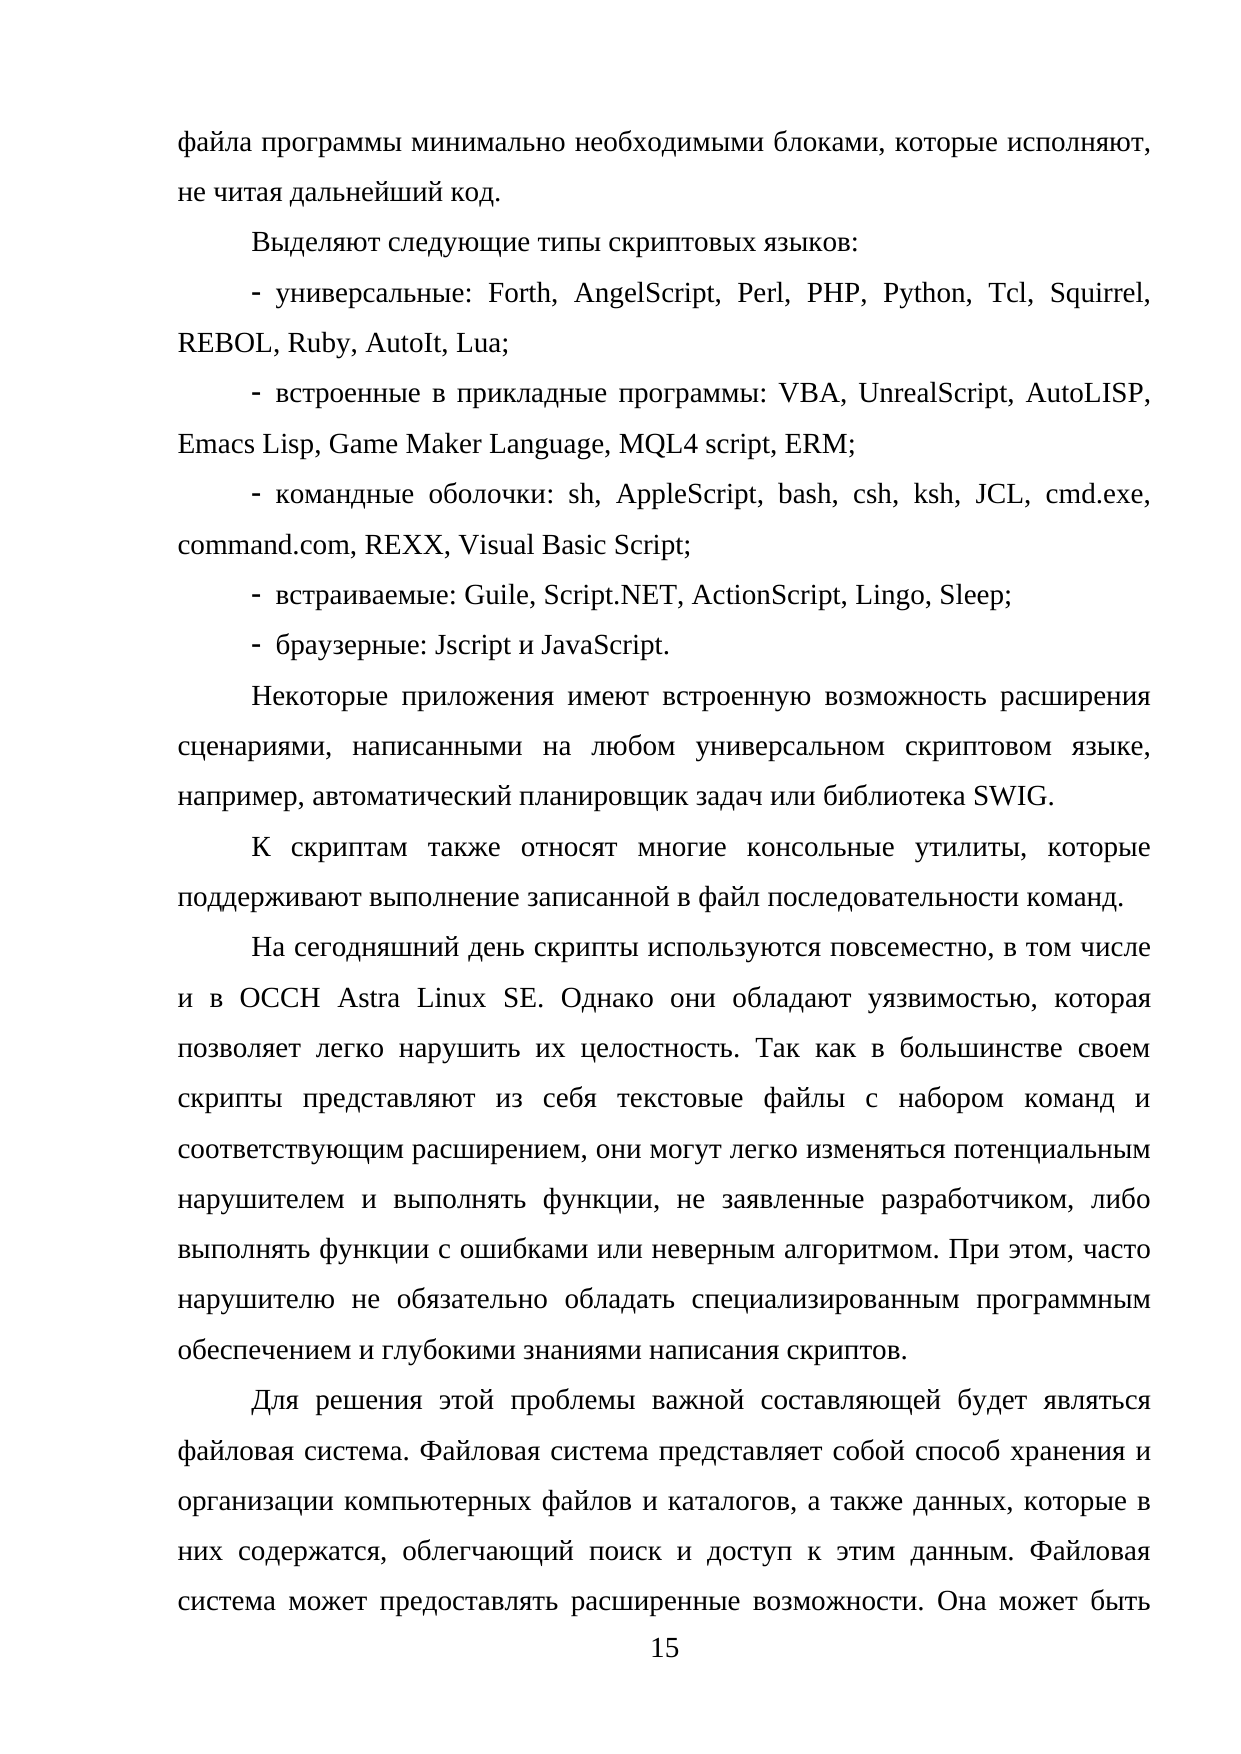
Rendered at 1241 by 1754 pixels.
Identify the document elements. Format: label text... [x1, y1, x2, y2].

list командные оболочки: sh, AppleScript, bash, csh, ksh, JCL, cmd.exe, command.com, REXX, Visual Basic Script; [177, 476, 1152, 560]
list встроенные в прикладные программы: VBA, UnrealScript, AutoLISP, Emacs Lisp, Game Maker Language, MQL4 script, ERM; [177, 376, 1152, 459]
text файла программы минимально необходимыми блоками, которые исполняют, не читая дальнейший код. [177, 124, 1152, 208]
text На сегодняшний день скрипты используются повсеместно, в том числе и в ОССН Astra Linux SE. Однако они обладают уязвимостью, которая позволяет легко нарушить их целостность. Так как в большинстве своем скрипты представляют из себя текстовые файлы с набором команд и соответствующим расширением, они могут легко изменяться потенциальным нарушителем и выполнять функции, не заявленные разработчиком, либо выполнять функции с ошибками или неверным алгоритмом. При этом, часто нарушителю не обязательно обладать специализированным программным обеспечением и глубокими знаниями написания скриптов. [177, 929, 1152, 1366]
list универсальные: Forth, AngelScript, Perl, PHP, Python, Tcl, Squirrel, REBOL, Ruby, AutoIt, Lua; [177, 275, 1152, 359]
text К скриптам также относят многие консольные утилиты, которые поддерживают выполнение записанной в файл последовательности команд. [177, 829, 1152, 913]
list браузерные: Jscript и JavaScript. [177, 627, 1152, 661]
list встраиваемые: Guile, Script.NET, ActionScript, Lingo, Sleep; [177, 577, 1152, 611]
text Выделяют следующие типы скриптовых языков: [177, 224, 1152, 258]
text Некоторые приложения имеют встроенную возможность расширения сценариями, написанными на любом универсальном скриптовом языке, например, автоматический планировщик задач или библиотека SWIG. [177, 678, 1152, 812]
text Для решения этой проблемы важной составляющей будет являться файловая система. Файловая система представляет собой способ хранения и организации компьютерных файлов и каталогов, а также данных, которые в них содержатся, облегчающий поиск и доступ к этим данным. Файловая система может предоставлять расширенные возможности. Она может быть [177, 1382, 1152, 1617]
